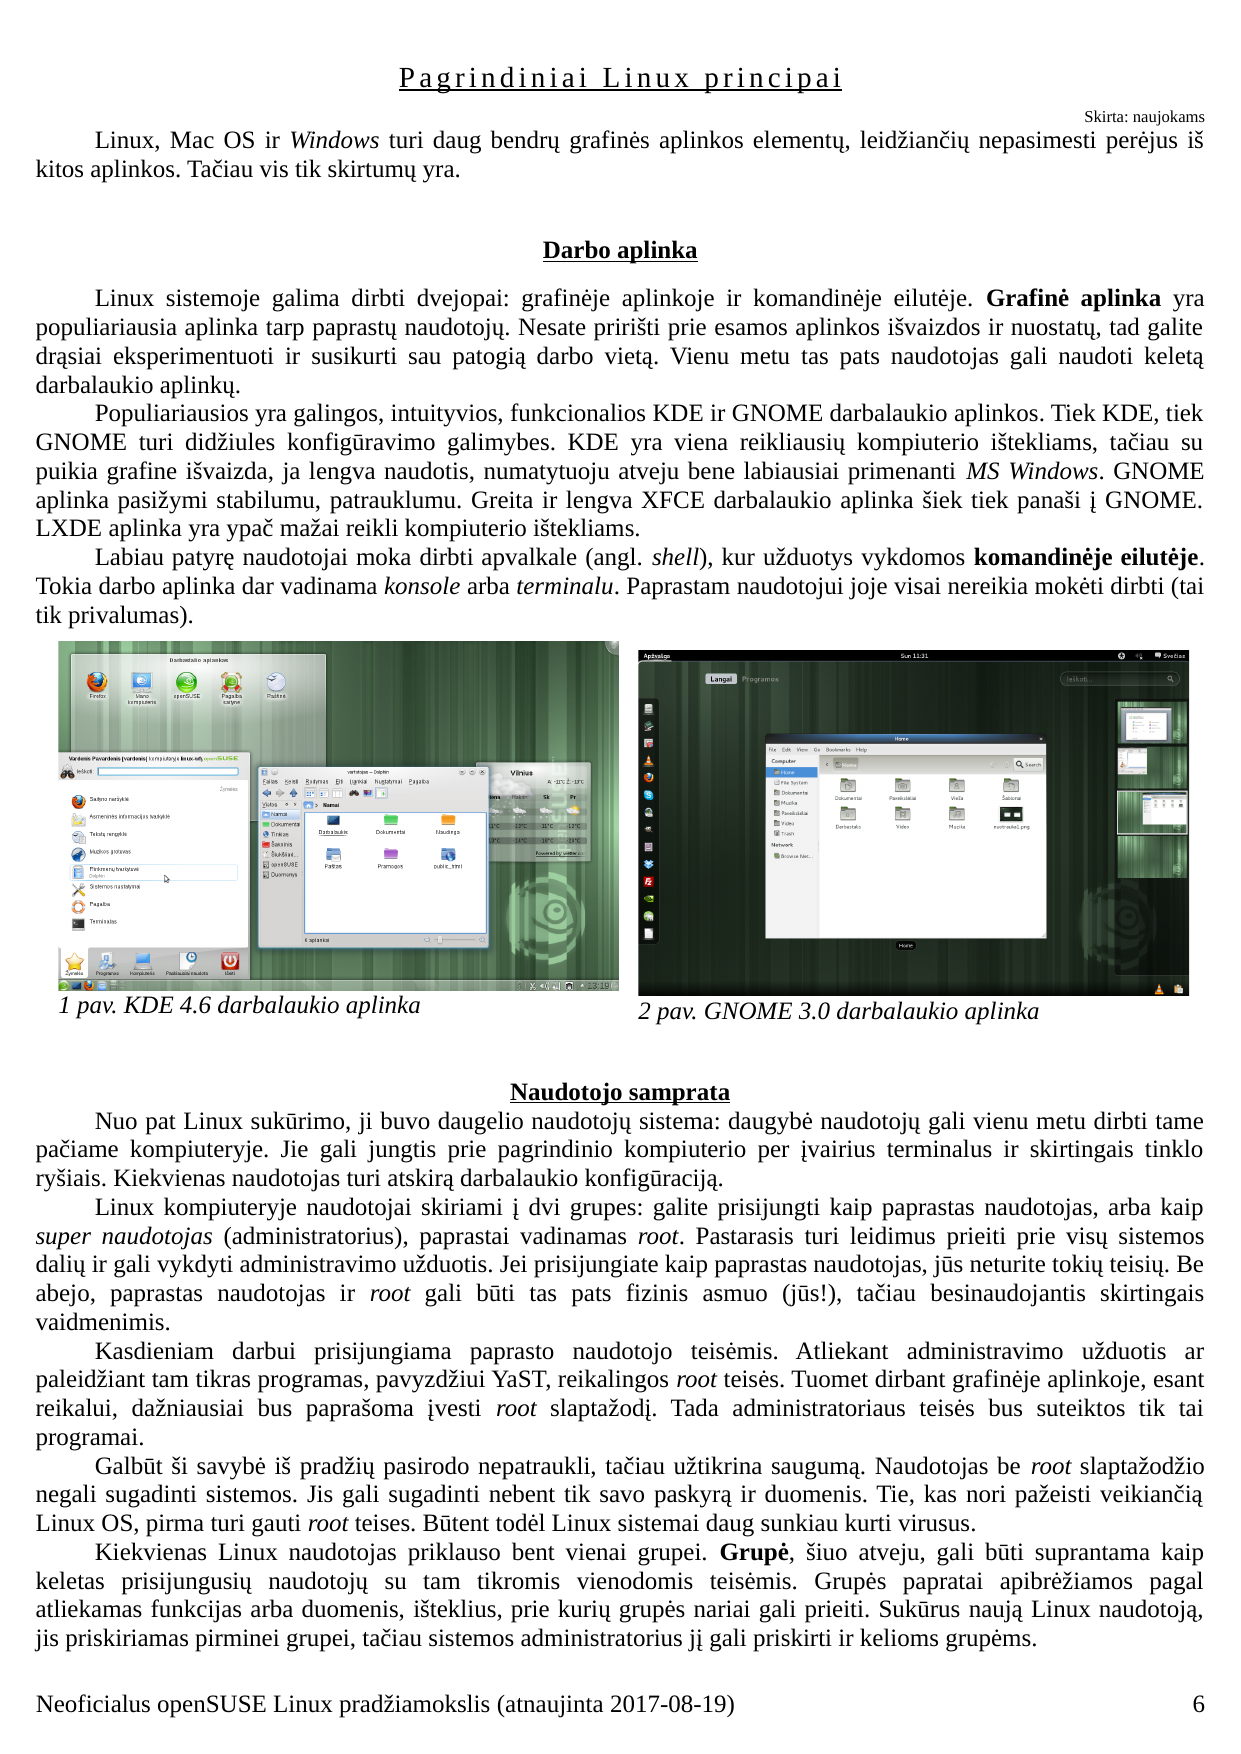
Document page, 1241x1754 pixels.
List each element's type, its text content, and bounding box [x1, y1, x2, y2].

text Linux sistemoje galima dirbti dvejopai: grafinėje aplinkoje ir komandinėje eilutėje. Grafinė aplinka yra populiariausia aplinka tarp paprastų naudotojų. Nesate pririšti prie esamos aplinkos išvaizdos ir nuostatų, tad galite drąsiai eksperimentuoti ir susikurti sau patogią darbo vietą. Vienu metu tas pats naudotojas gali naudoti keletą darbalaukio aplinkų. [35, 283, 1205, 398]
text Naudotojo samprata [35, 1077, 1205, 1106]
text Populiariausios yra galingos, intuityvios, funkcionalios KDE ir GNOME darbalaukio aplinkos. Tiek KDE, tiek GNOME turi didžiules konfigūravimo galimybes. KDE yra viena reikliausių kompiuterio ištekliams, tačiau su puikia grafine išvaizda, ja lengva naudotis, numatytuoju atveju bene labiausiai primenanti MS Windows. GNOME aplinka pasižymi stabilumu, patrauklumu. Greita ir lengva XFCE darbalaukio aplinka šiek tiek panaši į GNOME. LXDE aplinka yra ypač mažai reikli kompiuterio ištekliams. [35, 398, 1205, 542]
text Linux, Mac OS ir Windows turi daug bendrų grafinės aplinkos elementų, leidžiančių nepasimesti perėjus iš kitos aplinkos. Tačiau vis tik skirtumų yra. [35, 126, 1205, 183]
text Kiekvienas Linux naudotojas priklauso bent vienai grupei. Grupė, šiuo atveju, gali būti suprantama kaip keletas prisijungusių naudotojų su tam tikromis vienodomis teisėmis. Grupės papratai apibrėžiamos pagal atliekamas funkcijas arba duomenis, išteklius, prie kurių grupės nariai gali prieiti. Sukūrus naują Linux naudotoją, jis priskiriamas pirminei grupei, tačiau sistemos administratorius jį gali priskirti ir kelioms grupėms. [35, 1537, 1205, 1652]
text Nuo pat Linux sukūrimo, ji buvo daugelio naudotojų sistema: daugybė naudotojų gali vienu metu dirbti tame pačiame kompiuteryje. Jie gali jungtis prie pagrindinio kompiuterio per įvairius terminalus ir skirtingais tinklo ryšiais. Kiekvienas naudotojas turi atskirą darbalaukio konfigūraciją. [35, 1106, 1205, 1192]
subtitle Pagrindiniai Linux principai [35, 60, 1205, 94]
text 1 pav. KDE 4.6 darbalaukio aplinka [58, 991, 619, 1019]
text Linux kompiuteryje naudotojai skiriami į dvi grupes: galite prisijungti kaip paprastas naudotojas, arba kaip super naudotojas (administratorius), paprastai vadinamas root. Pastarasis turi leidimus prieiti prie visų sistemos dalių ir gali vykdyti administravimo užduotis. Jei prisijungiate kaip paprastas naudotojas, jūs neturite tokių teisių. Be abejo, paprastas naudotojas ir root gali būti tas pats fizinis asmuo (jūs!), tačiau besinaudojantis skirtingais vaidmenimis. [35, 1192, 1205, 1336]
text Labiau patyrę naudotojai moka dirbti apvalkale (angl. shell), kur užduotys vykdomos komandinėje eilutėje. Tokia darbo aplinka dar vadinama konsole arba terminalu. Paprastam naudotojui joje visai nereikia mokėti dirbti (tai tik privalumas). [35, 542, 1205, 628]
picture [638, 650, 1190, 996]
picture [58, 641, 619, 991]
text Skirta: naujokams [35, 106, 1205, 126]
text Darbo aplinka [35, 236, 1205, 264]
text 2 pav. GNOME 3.0 darbalaukio aplinka [638, 996, 1189, 1024]
text Kasdieniam darbui prisijungiama paprasto naudotojo teisėmis. Atliekant administravimo užduotis ar paleidžiant tam tikras programas, pavyzdžiui YaST, reikalingos root teisės. Tuomet dirbant grafinėje aplinkoje, esant reikalui, dažniausiai bus paprašoma įvesti root slaptažodį. Tada administratoriaus teisės bus suteiktos tik tai programai. [35, 1336, 1205, 1451]
text Galbūt ši savybė iš pradžių pasirodo nepatraukli, tačiau užtikrina saugumą. Naudotojas be root slaptažodžio negali sugadinti sistemos. Jis gali sugadinti nebent tik savo paskyrą ir duomenis. Tie, kas nori pažeisti veikiančią Linux OS, pirma turi gauti root teises. Būtent todėl Linux sistemai daug sunkiau kurti virusus. [35, 1451, 1205, 1537]
